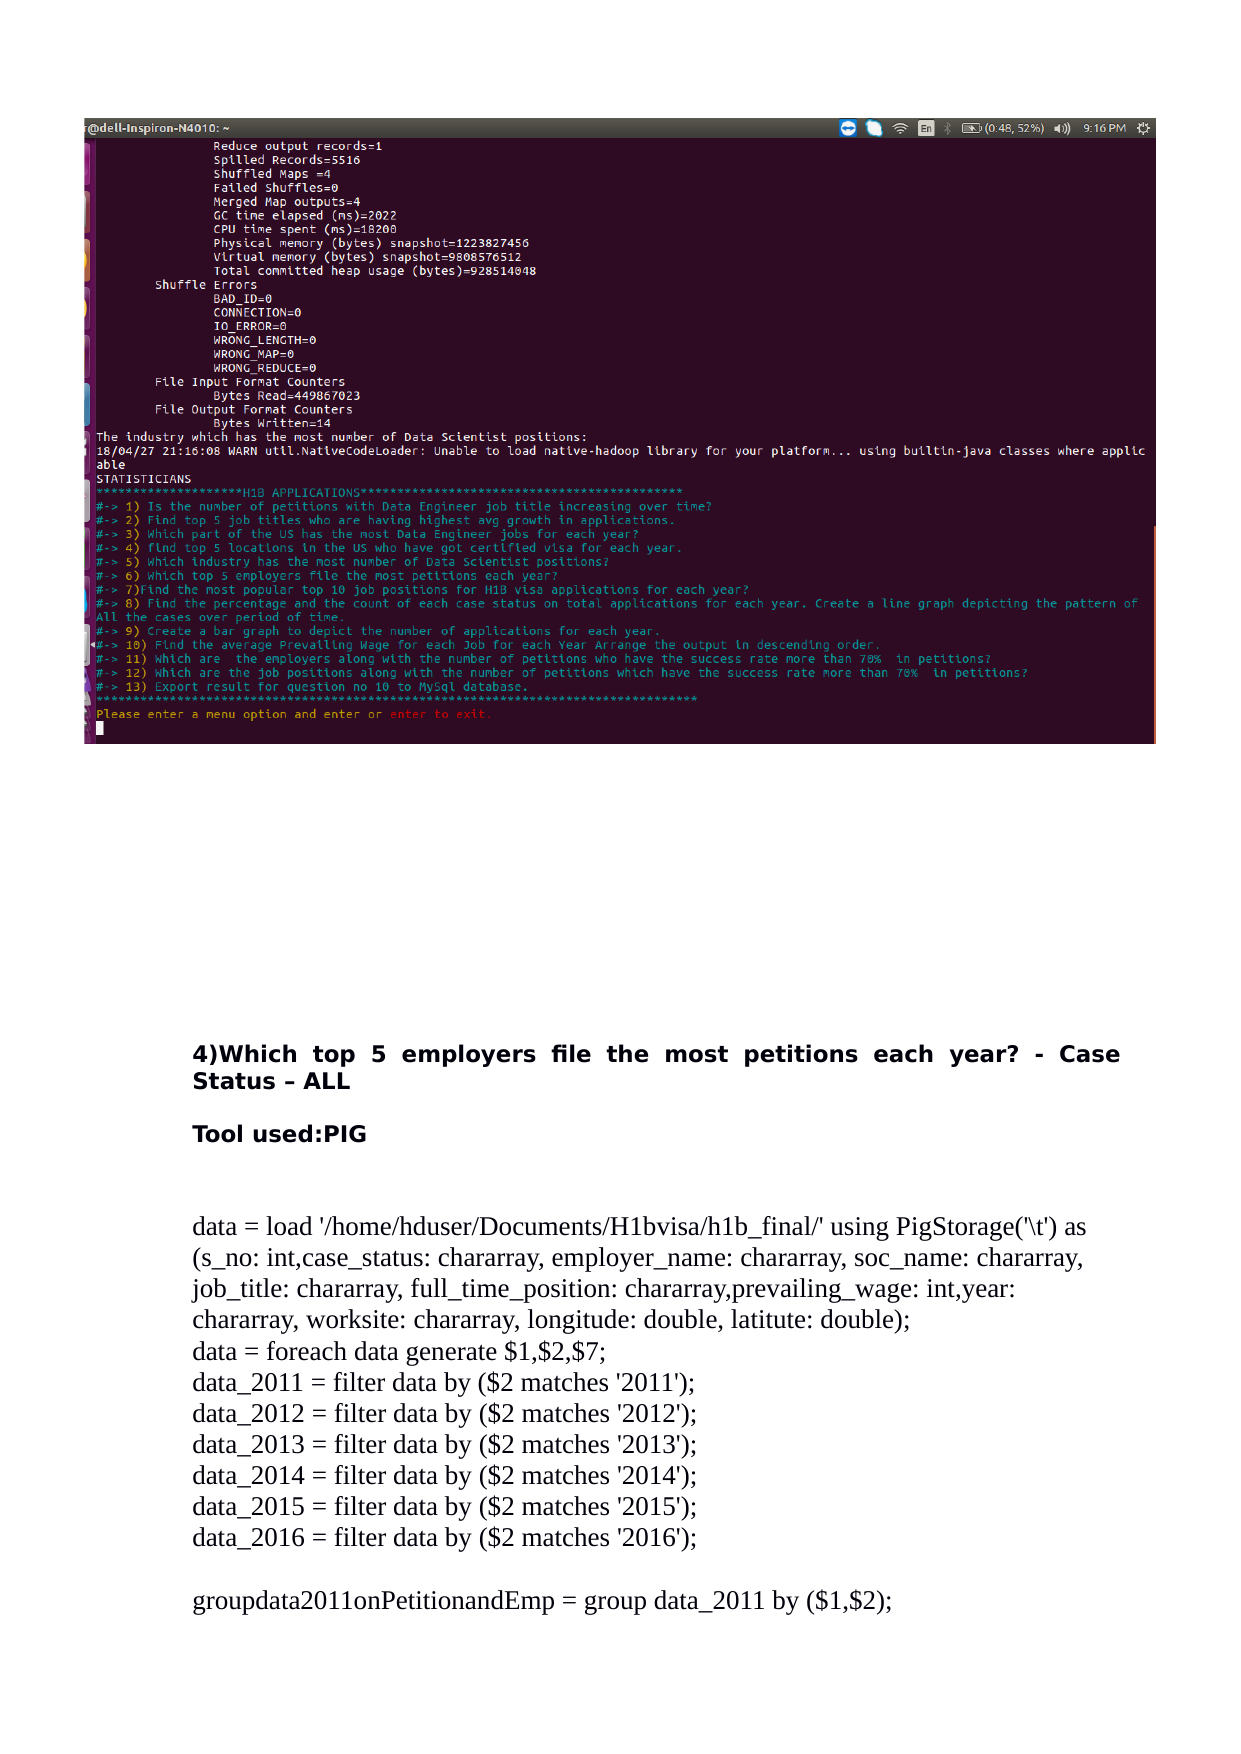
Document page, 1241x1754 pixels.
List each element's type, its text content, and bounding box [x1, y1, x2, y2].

text data_2015 = filter data by ($2 matches '2015'); [192, 1490, 1122, 1522]
text data_2013 = filter data by ($2 matches '2013'); [192, 1428, 1122, 1459]
text data = foreach data generate $1,$2,$7; [192, 1335, 1122, 1366]
text Tool used:PIG [192, 1121, 1122, 1148]
text data_2014 = filter data by ($2 matches '2014'); [192, 1459, 1122, 1490]
text data = load '/home/hduser/Documents/H1bvisa/h1b_final/' using PigStorage('\t') as (s_no: int,case_status: chararray, employer_name: chararray, soc_name: chararray, job_title: chararray, full_time_position: chararray,prevailing_wage: int,year: chararray, worksite: chararray, longitude: double, latitute: double); [192, 1210, 1122, 1335]
picture [84, 118, 1156, 744]
text groupdata2011onPetitionandEmp = group data_2011 by ($1,$2); [192, 1584, 1122, 1615]
text data_2016 = filter data by ($2 matches '2016'); [192, 1522, 1122, 1553]
text data_2011 = filter data by ($2 matches '2011'); [192, 1366, 1122, 1397]
text data_2012 = filter data by ($2 matches '2012'); [192, 1397, 1122, 1428]
text 4)Which top 5 employers file the most petitions each year? - Case Status – ALL [192, 1041, 1122, 1094]
